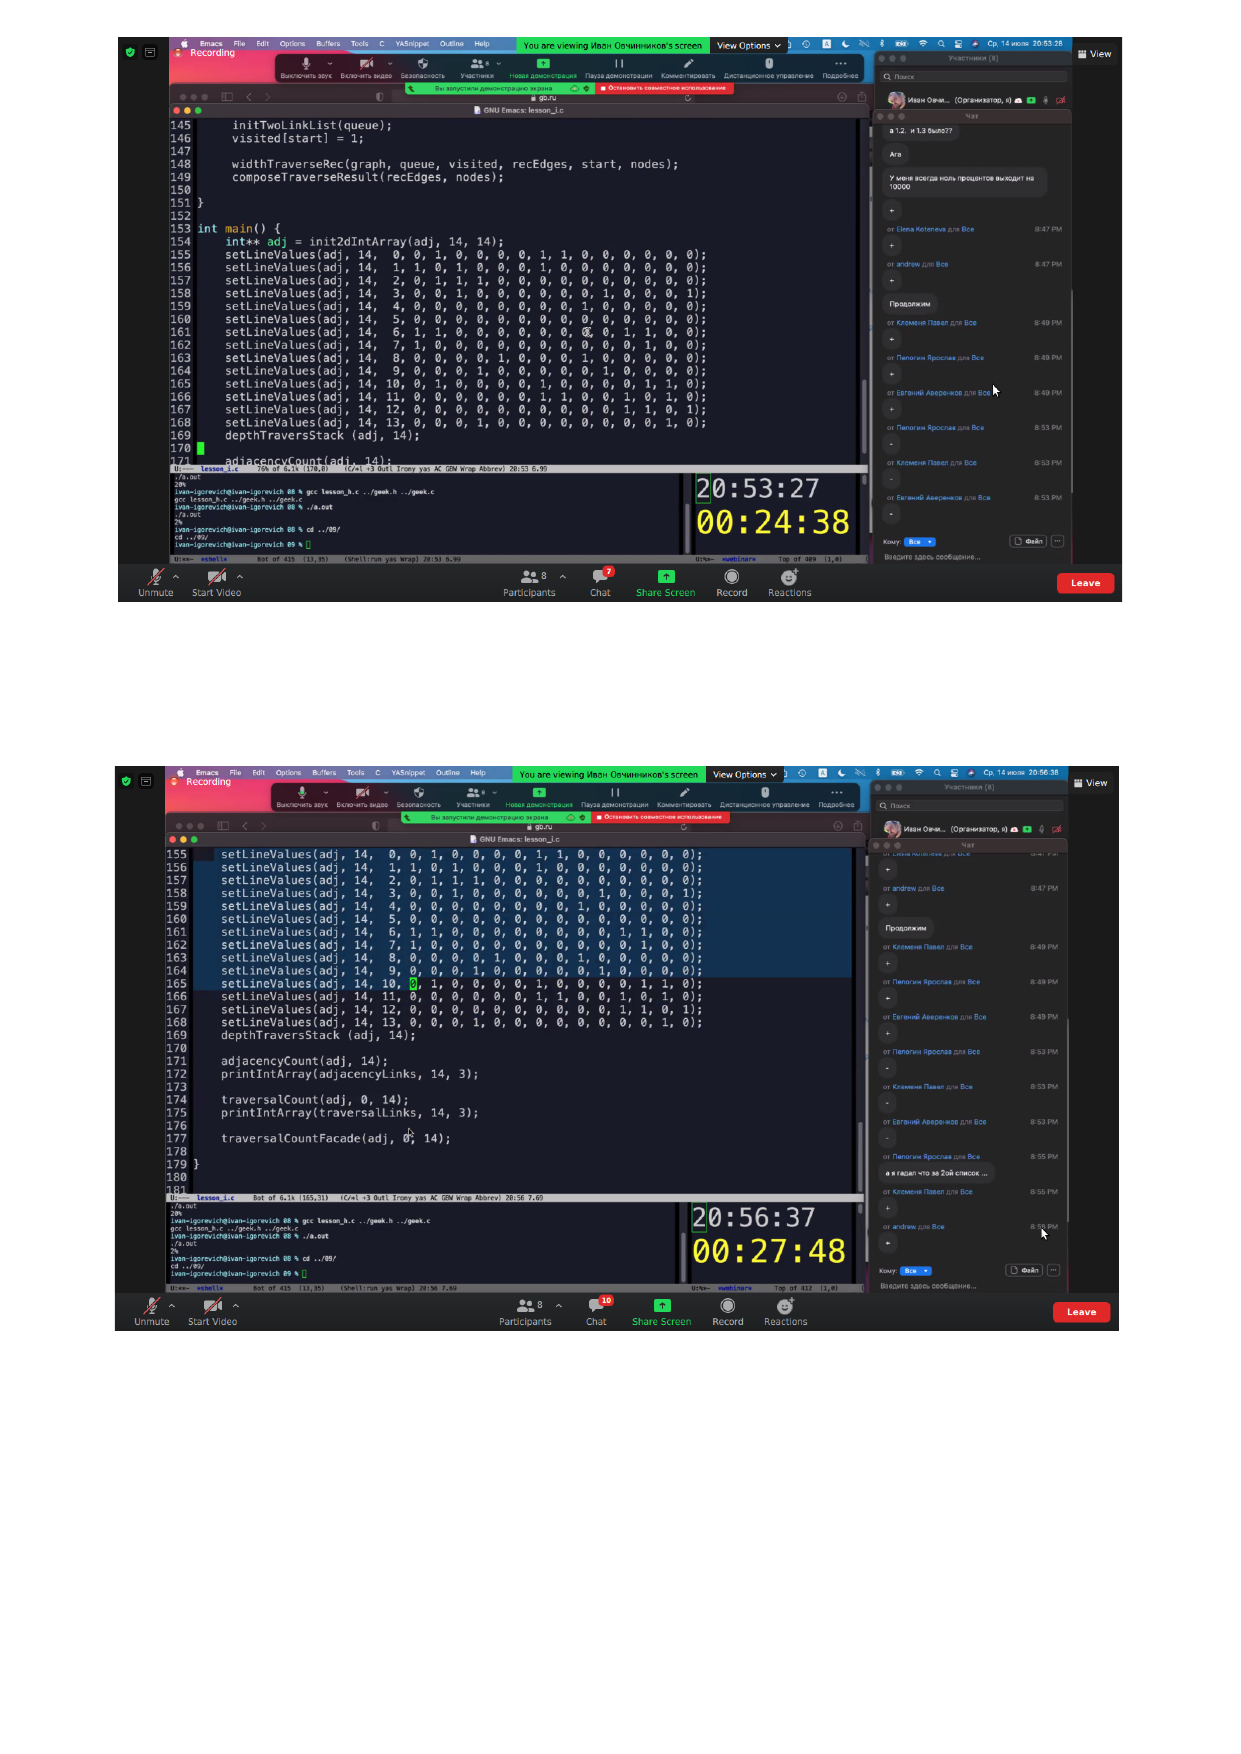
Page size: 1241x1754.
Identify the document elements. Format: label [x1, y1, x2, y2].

picture [118, 37, 1123, 602]
picture [114, 766, 1119, 1331]
